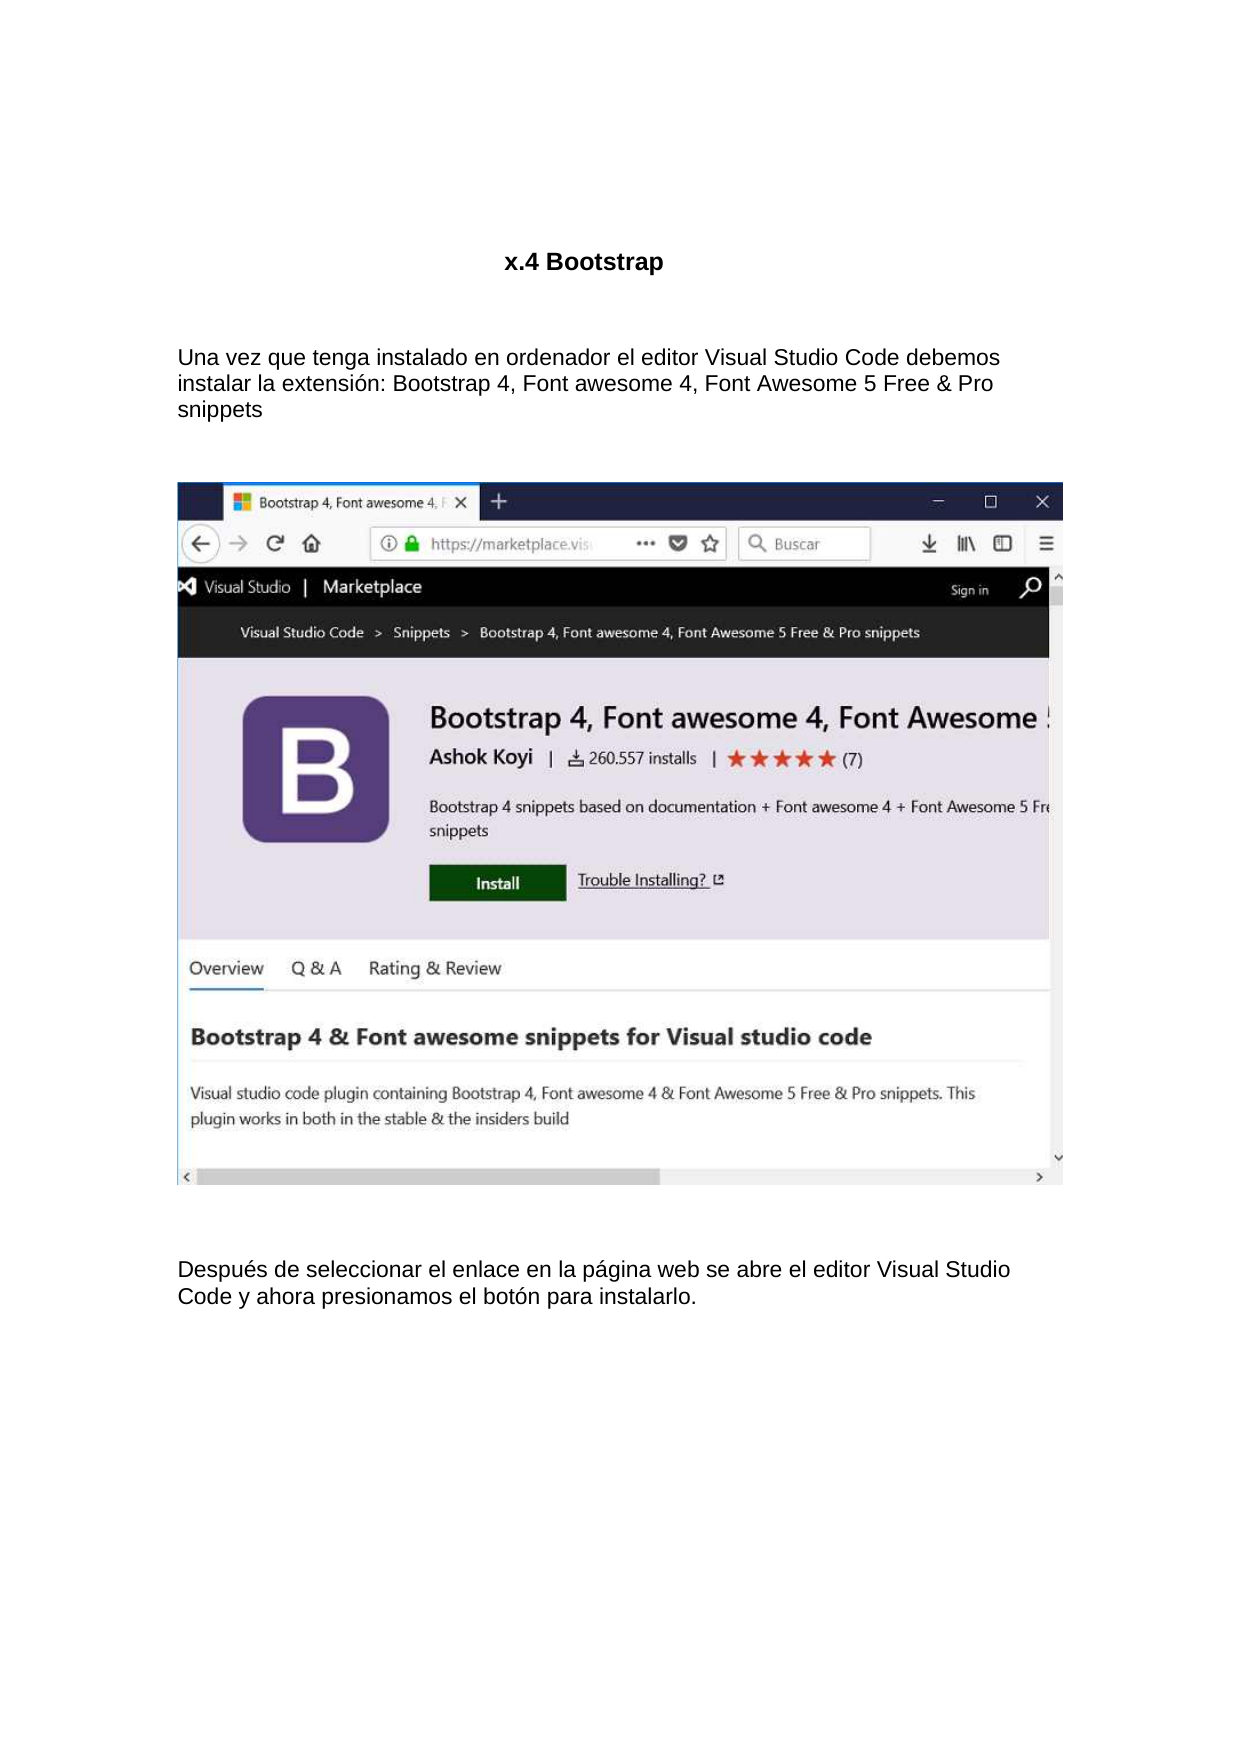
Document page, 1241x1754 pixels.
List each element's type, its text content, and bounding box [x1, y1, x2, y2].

text Después de seleccionar el enlace en la página web se abre el editor Visual Studio Code y ahora presionamos el botón para instalarlo. [177, 1256, 1063, 1309]
text Una vez que tenga instalado en ordenador el editor Visual Studio Code debemos instalar la extensión: Bootstrap 4, Font awesome 4, Font Awesome 5 Free & Pro snippets [177, 343, 1063, 423]
text x.4 Bootstrap [177, 247, 1063, 276]
